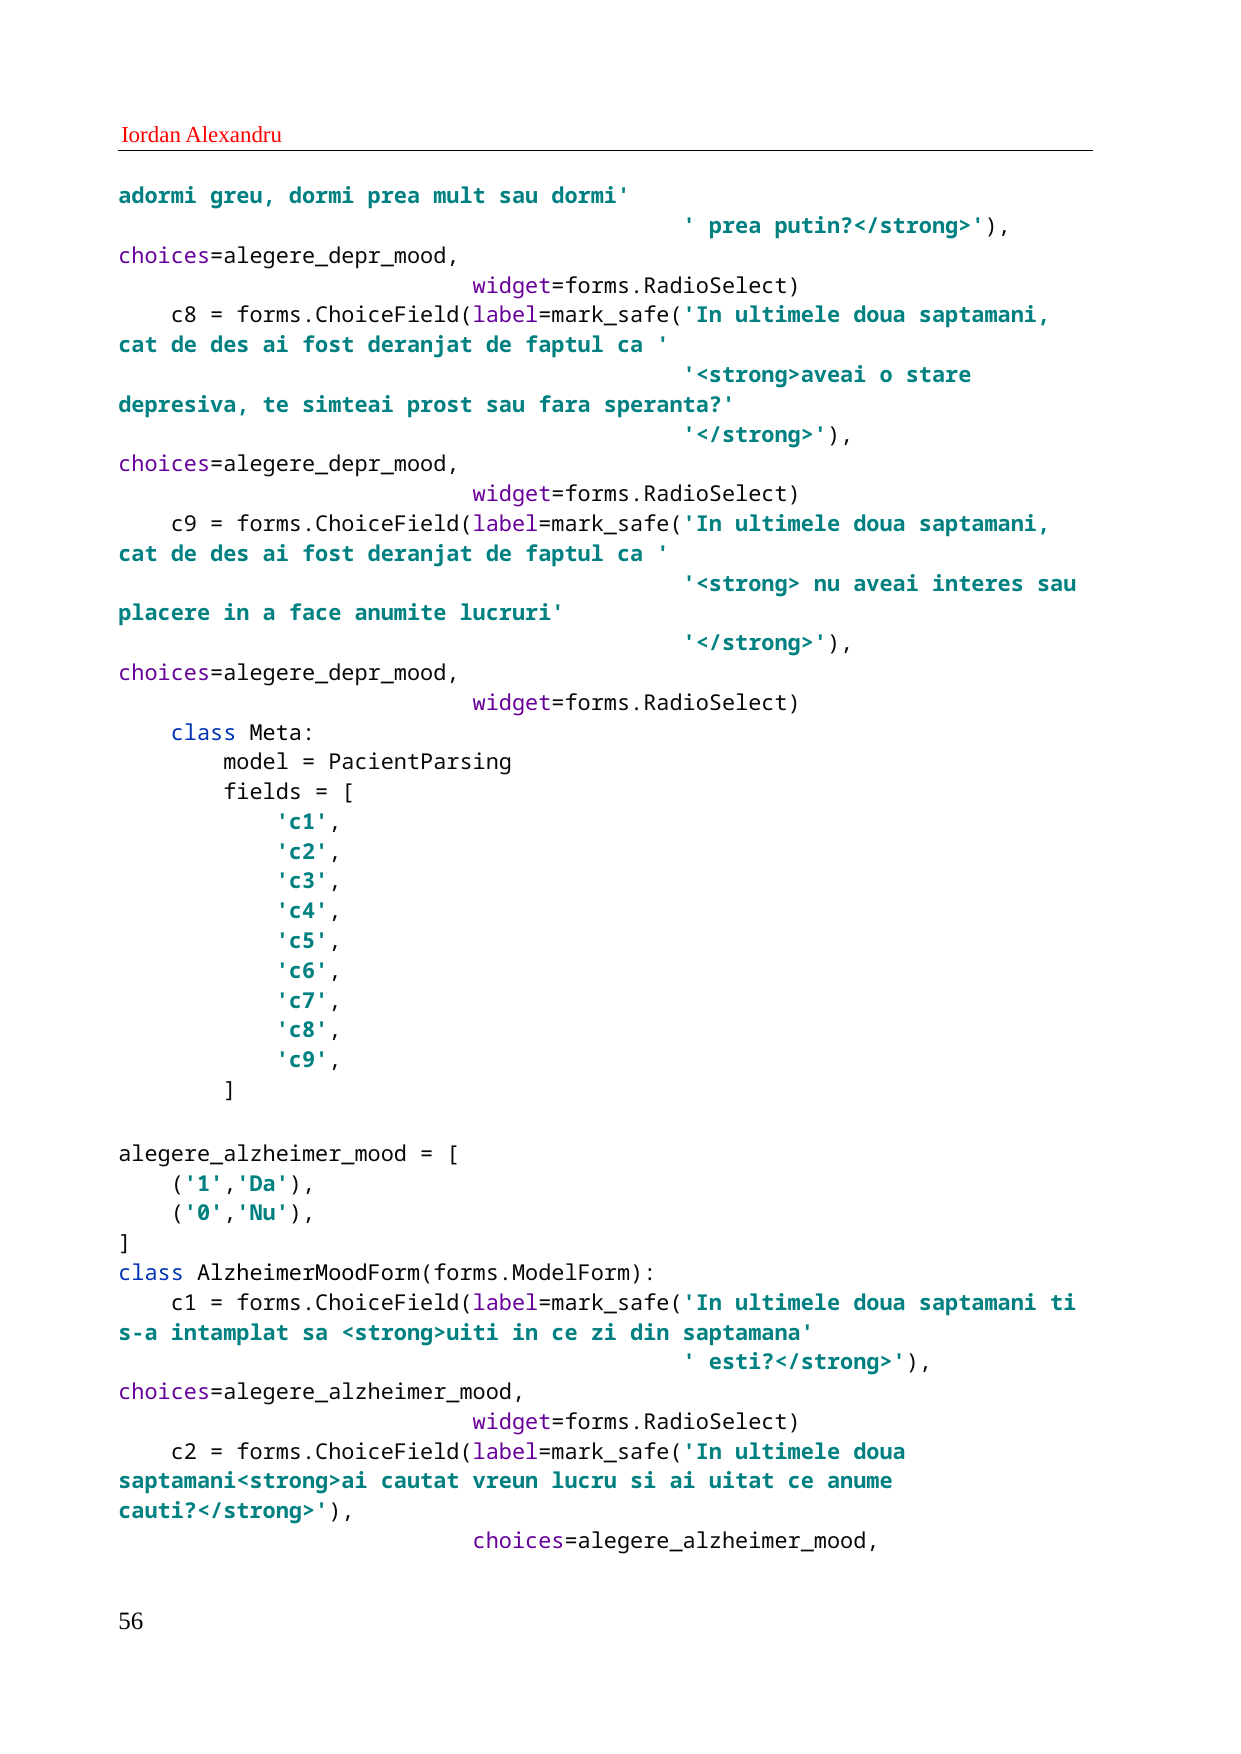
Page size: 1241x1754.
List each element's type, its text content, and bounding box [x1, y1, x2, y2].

text adormi greu, dormi prea mult sau dormi' ' prea putin?</strong>'), choices=alegere_depr_mood, widget=forms.RadioSelect) c8 = forms.ChoiceField(label=mark_safe('In ultimele doua saptamani, cat de des ai fost deranjat de faptul ca ' '<strong>aveai o stare depresiva, te simteai prost sau fara speranta?' '</strong>'), choices=alegere_depr_mood, widget=forms.RadioSelect) c9 = forms.ChoiceField(label=mark_safe('In ultimele doua saptamani, cat de des ai fost deranjat de faptul ca ' '<strong> nu aveai interes sau placere in a face anumite lucruri' '</strong>'), choices=alegere_depr_mood, widget=forms.RadioSelect) class Meta: model = PacientParsing fields = [ 'c1', 'c2', 'c3', 'c4', 'c5', 'c6', 'c7', 'c8', 'c9', ] alegere_alzheimer_mood = [ ('1','Da'), ('0','Nu'), ] class AlzheimerMoodForm(forms.ModelForm): c1 = forms.ChoiceField(label=mark_safe('In ultimele doua saptamani ti s-a intamplat sa <strong>uiti in ce zi din saptamana' ' esti?</strong>'), choices=alegere_alzheimer_mood, widget=forms.RadioSelect) c2 = forms.ChoiceField(label=mark_safe('In ultimele doua saptamani<strong>ai cautat vreun lucru si ai uitat ce anume cauti?</strong>'), choices=alegere_alzheimer_mood, [118, 180, 1093, 1555]
